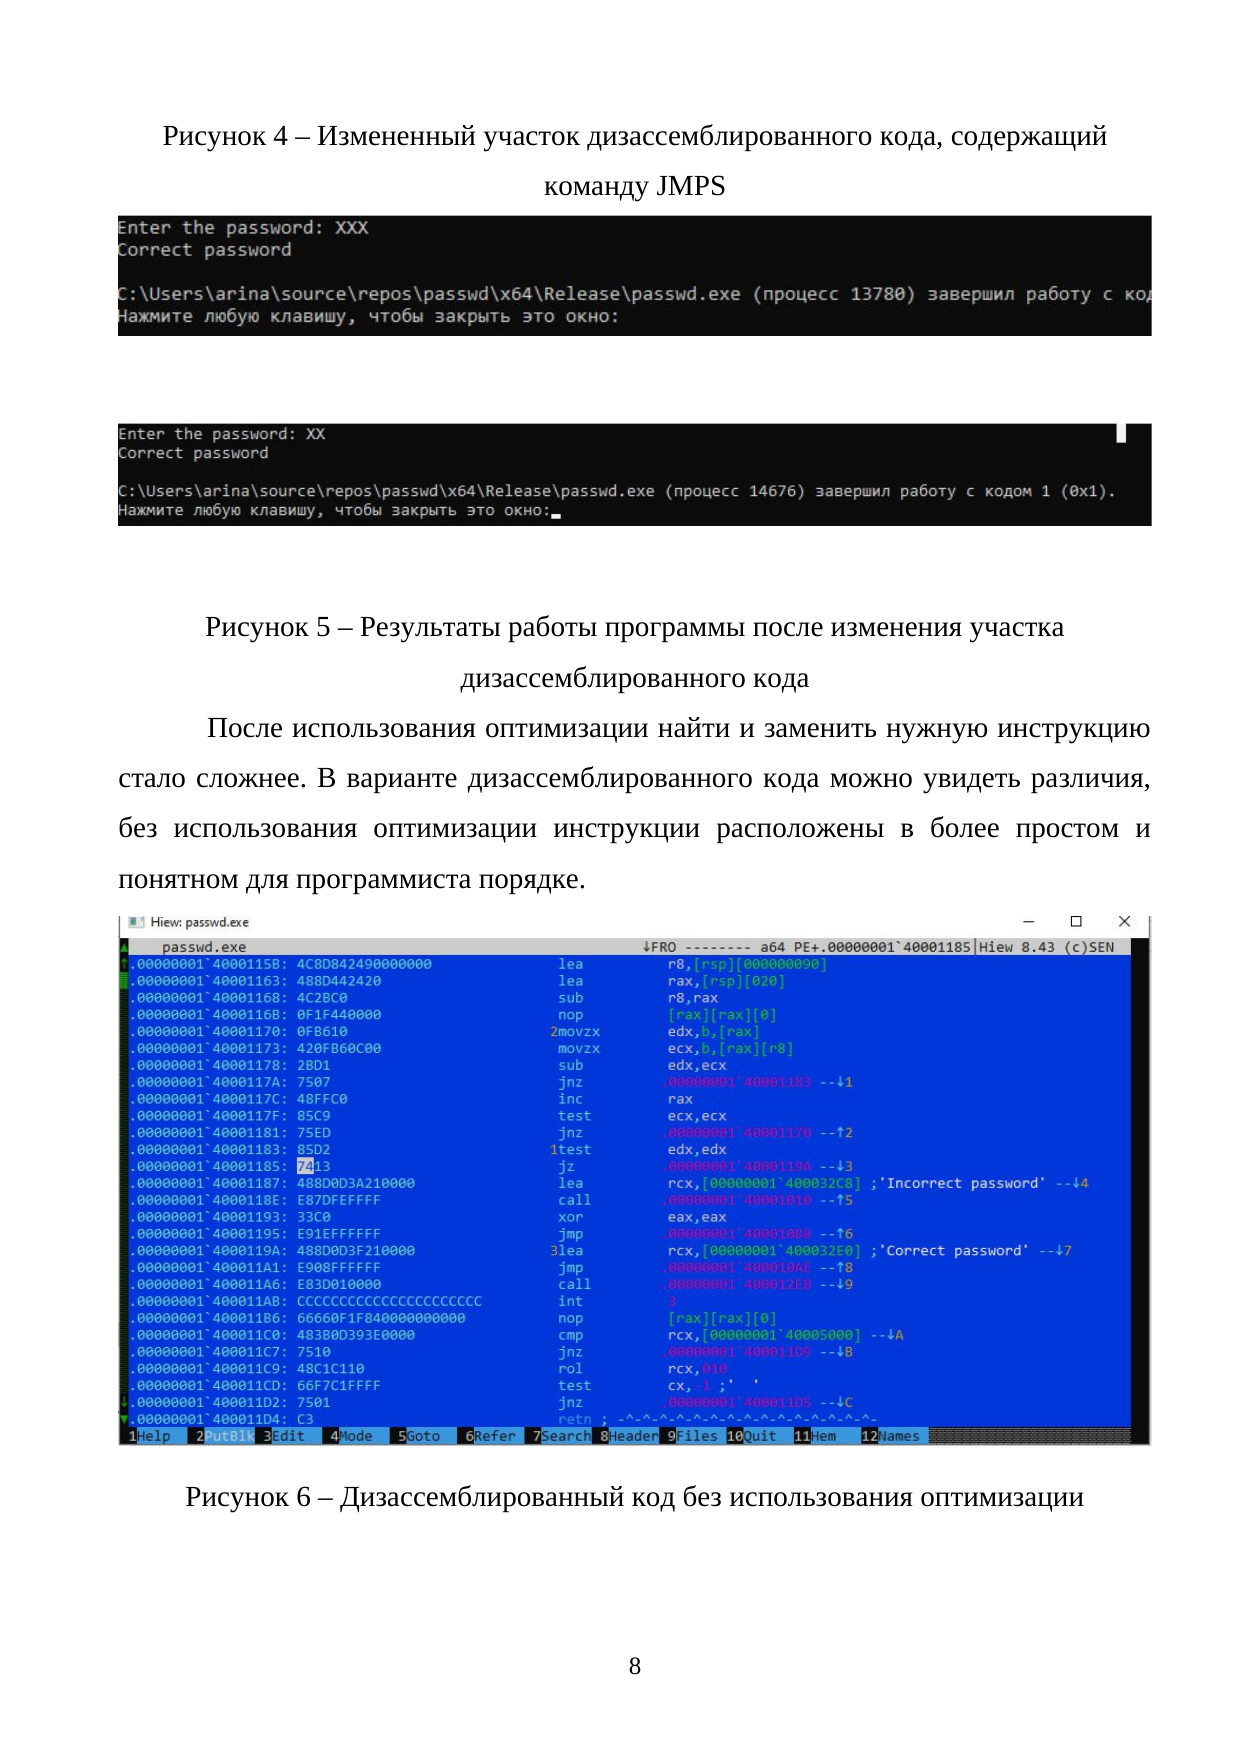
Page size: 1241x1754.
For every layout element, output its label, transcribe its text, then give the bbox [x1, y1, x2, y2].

text [118, 911, 1152, 916]
picture [118, 916, 1152, 1446]
picture [118, 419, 1152, 526]
text Рисунок 5 – Результаты работы программы после изменения участка дизассемблированного кода [118, 609, 1152, 693]
text Рисунок 4 – Измененный участок дизассемблированного кода, содержащий команду JMPS [118, 118, 1152, 202]
picture [118, 210, 1152, 336]
text Рисунок 6 – Дизассемблированный код без использования оптимизации [118, 1446, 1152, 1513]
text После использования оптимизации найти и заменить нужную инструкцию стало сложнее. В варианте дизассемблированного кода можно увидеть различия, без использования оптимизации инструкции расположены в более простом и понятном для программиста порядке. [118, 710, 1152, 894]
